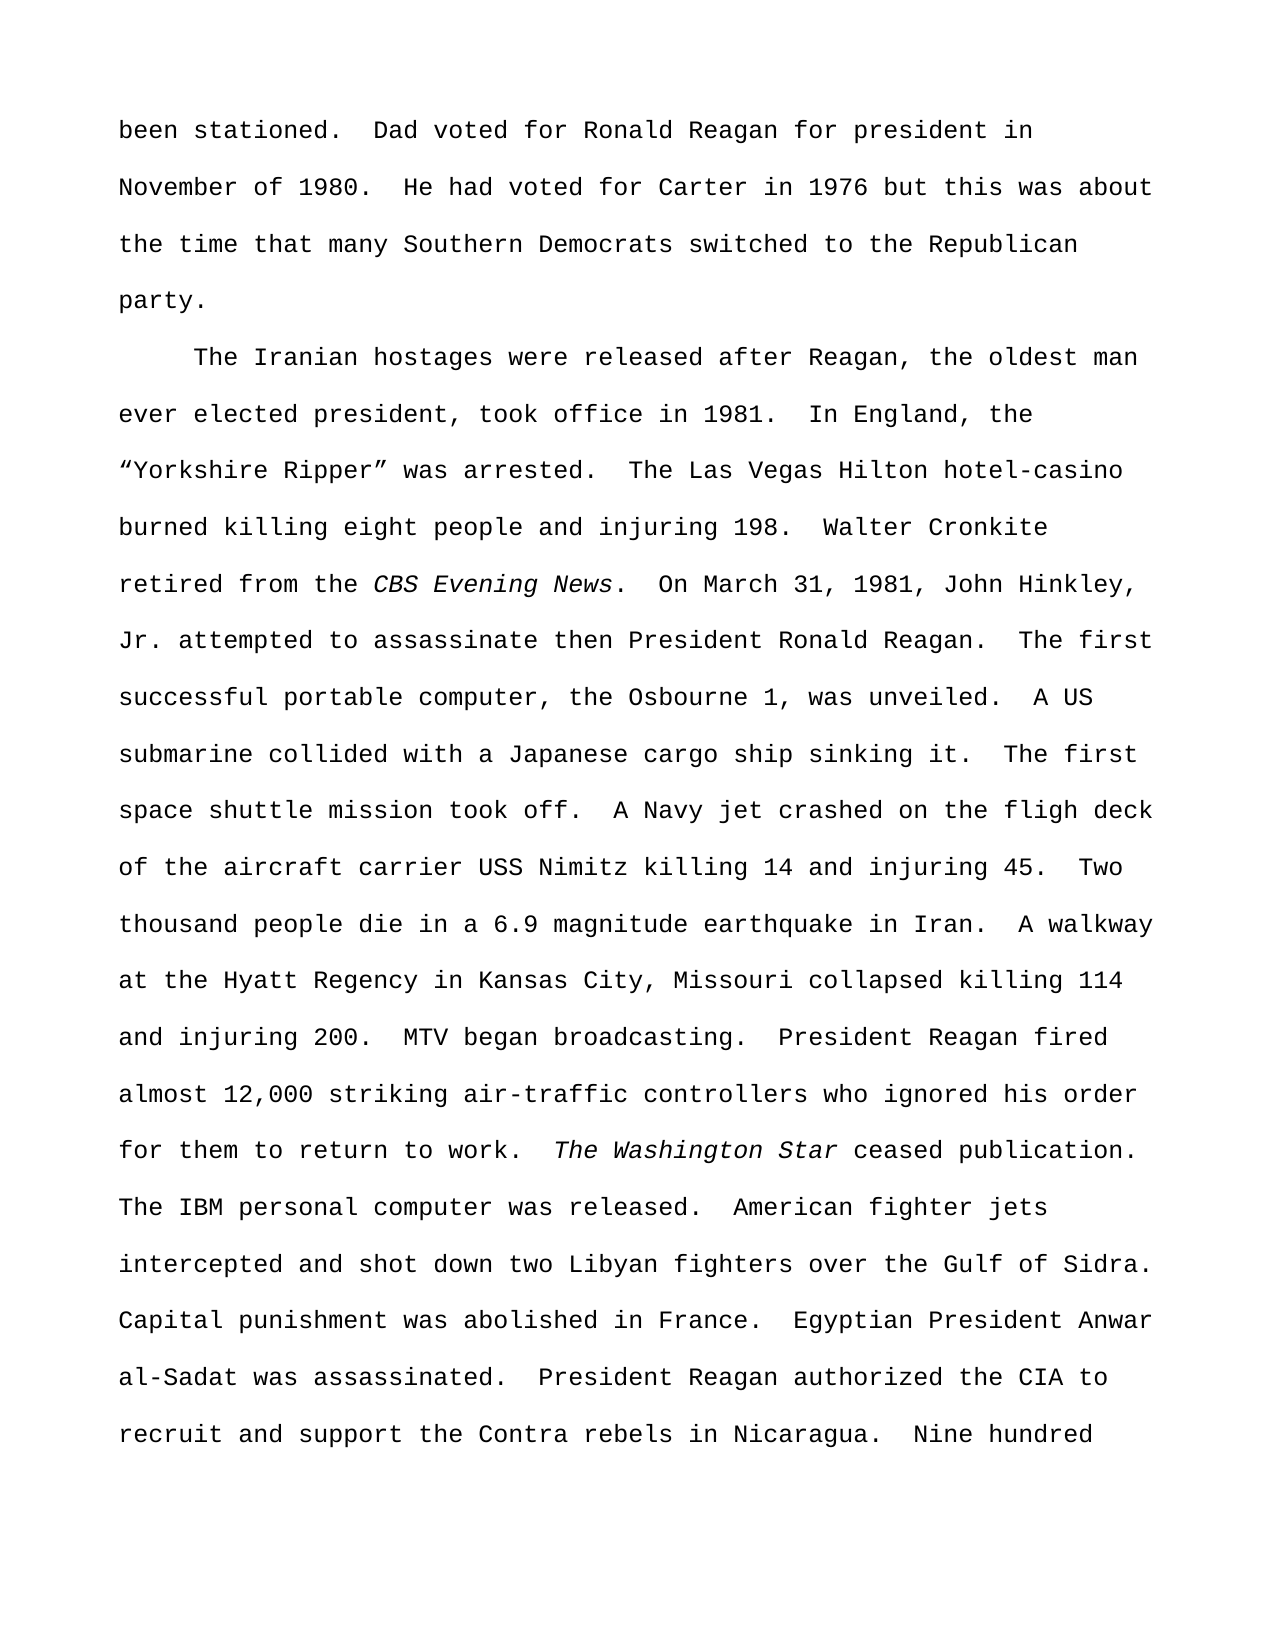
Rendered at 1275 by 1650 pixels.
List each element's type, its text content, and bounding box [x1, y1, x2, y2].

text The Iranian hostages were released after Reagan, the oldest man ever elected president, took office in 1981. In England, the “Yorkshire Ripper” was arrested. The Las Vegas Hilton hotel-casino burned killing eight people and injuring 198. Walter Cronkite retired from the CBS Evening News. On March 31, 1981, John Hinkley, Jr. attempted to assassinate then President Ronald Reagan. The first successful portable computer, the Osbourne 1, was unveiled. A US submarine collided with a Japanese cargo ship sinking it. The first space shuttle mission took off. A Navy jet crashed on the fligh deck of the aircraft carrier USS Nimitz killing 14 and injuring 45. Two thousand people die in a 6.9 magnitude earthquake in Iran. A walkway at the Hyatt Regency in Kansas City, Missouri collapsed killing 114 and injuring 200. MTV began broadcasting. President Reagan fired almost 12,000 striking air-traffic controllers who ignored his order for them to return to work. The Washington Star ceased publication. The IBM personal computer was released. American fighter jets intercepted and shot down two Libyan fighters over the Gulf of Sidra. Capital punishment was abolished in France. Egyptian President Anwar al-Sadat was assassinated. President Reagan authorized the CIA to recruit and support the Contra rebels in Nicaragua. Nine hundred [118, 345, 1157, 1450]
text been stationed. Dad voted for Ronald Reagan for president in November of 1980. He had voted for Carter in 1976 but this was about the time that many Southern Democrats switched to the Republican party. [118, 118, 1157, 316]
